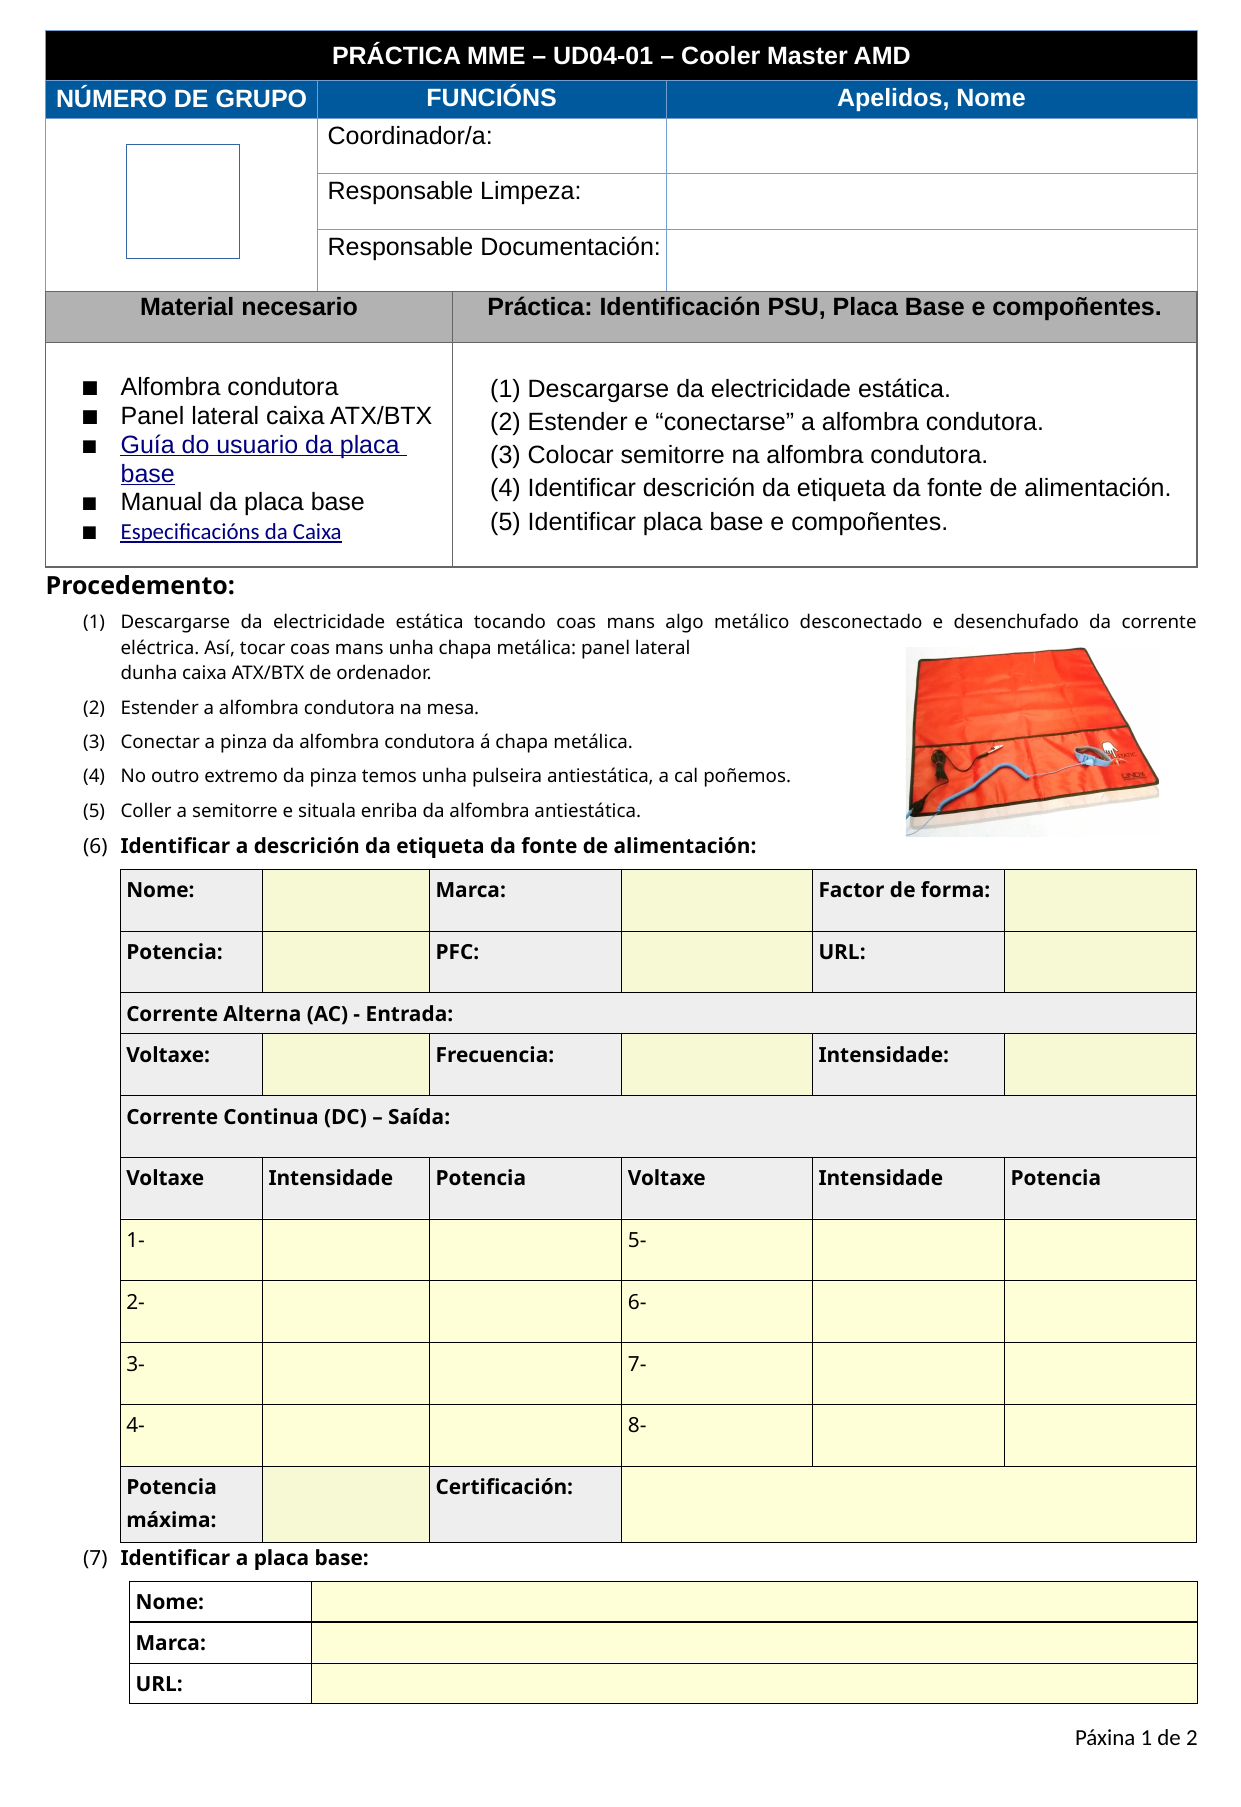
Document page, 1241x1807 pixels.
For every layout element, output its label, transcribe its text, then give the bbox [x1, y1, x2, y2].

table_cell [263, 1343, 429, 1404]
list Identificar a placa base: [83, 1543, 1197, 1572]
table_cell 7- [622, 1343, 812, 1404]
table_cell [430, 1405, 621, 1466]
table_cell PFC: [430, 932, 621, 992]
table_cell [430, 1220, 621, 1280]
table_cell Corrente Alterna (AC) - Entrada: [121, 993, 1196, 1033]
table_cell [667, 230, 1197, 291]
table_cell Apelidos, Nome [667, 81, 1197, 118]
table_cell 6- [622, 1281, 812, 1342]
table_cell Potencia [1005, 1158, 1196, 1218]
table_cell Intensidade [263, 1158, 429, 1218]
list [1160, 659, 1197, 685]
table_cell Marca: [130, 1623, 311, 1662]
table_header Nome: [121, 870, 262, 931]
list Coller a semitorre e situala enriba da alfombra antiestática. [83, 797, 905, 823]
table_cell Coordinador/a: [318, 119, 666, 173]
table_cell 4- [121, 1405, 262, 1466]
table_cell [1005, 1405, 1196, 1466]
table_cell [312, 1664, 1197, 1703]
table_cell Alfombra condutora Panel lateral caixa ATX/BTX Guía do usuario da placa base Manual da placa base Especificacións da Caixa [46, 343, 452, 566]
table_cell [667, 174, 1197, 229]
table_cell 3- [121, 1343, 262, 1404]
table_cell Potencia máxima: [121, 1467, 262, 1542]
table_cell Voltaxe [622, 1158, 812, 1218]
table_cell [622, 1467, 1196, 1542]
table_cell Voltaxe [121, 1158, 262, 1218]
list Descargarse da electricidade estática tocando coas mans algo metálico desconectado e desenchufado da corrente eléctrica. Así, tocar coas mans unha chapa metálica: panel lateral [83, 608, 1197, 659]
table_cell [813, 1343, 1004, 1404]
table_cell [263, 1281, 429, 1342]
table_cell Potencia: [121, 932, 262, 992]
table_cell [1005, 1281, 1196, 1342]
table_cell [1005, 932, 1196, 992]
table_header [622, 870, 812, 931]
table_cell [263, 1034, 429, 1095]
table_cell FUNCIÓNS [318, 81, 666, 118]
table_cell [46, 119, 317, 291]
table_header [312, 1582, 1197, 1621]
list [1160, 694, 1197, 719]
list No outro extremo da pinza temos unha pulseira antiestática, a cal poñemos. [83, 763, 905, 788]
table_cell Certificación: [430, 1467, 621, 1542]
table_cell Responsable Documentación: [318, 230, 666, 291]
table_cell Intensidade: [813, 1034, 1004, 1095]
table_header [1005, 870, 1196, 931]
table_cell [667, 119, 1197, 173]
list Conectar a pinza da alfombra condutora á chapa metálica. [83, 728, 905, 754]
table_header PRÁCTICA MME – UD04-01 – Cooler Master AMD [46, 31, 1197, 80]
table_cell Corrente Continua (DC) – Saída: [121, 1096, 1196, 1157]
table_cell [813, 1220, 1004, 1280]
table_cell Responsable Limpeza: [318, 174, 666, 229]
table_cell URL: [130, 1664, 311, 1703]
table_header Práctica: Identificación PSU, Placa Base e compoñentes. [453, 292, 1196, 342]
table_header Material necesario [46, 292, 452, 342]
table_cell NÚMERO DE GRUPO [46, 81, 317, 118]
table_cell 1- [121, 1220, 262, 1280]
table_header [263, 870, 429, 931]
list Estender a alfombra condutora na mesa. [83, 694, 905, 719]
table_cell [263, 1220, 429, 1280]
table_cell Frecuencia: [430, 1034, 621, 1095]
table_cell URL: [813, 932, 1004, 992]
table_cell [312, 1623, 1197, 1662]
table_cell Intensidade [813, 1158, 1004, 1218]
table_cell [813, 1281, 1004, 1342]
table_cell [622, 932, 812, 992]
table_header Nome: [130, 1582, 311, 1621]
table_cell Descargarse da electricidade estática. Estender e “conectarse” a alfombra condutora. Colocar semitorre na alfombra condutora. Identificar descrición da etiqueta da fonte de alimentación. Identificar placa base e compoñentes. [453, 343, 1196, 566]
table_cell [263, 1405, 429, 1466]
table_cell 8- [622, 1405, 812, 1466]
table_header Factor de forma: [813, 870, 1004, 931]
list dunha caixa ATX/BTX de ordenador. [83, 659, 905, 685]
table_cell [1005, 1220, 1196, 1280]
picture [905, 647, 1160, 837]
list Identificar a descrición da etiqueta da fonte de alimentación: [83, 831, 1197, 860]
text Procedemento: [45, 568, 1197, 602]
table_header Marca: [430, 870, 621, 931]
table_cell Voltaxe: [121, 1034, 262, 1095]
table_cell [1005, 1343, 1196, 1404]
table_cell [263, 932, 429, 992]
table_cell [813, 1405, 1004, 1466]
table_cell [263, 1467, 429, 1542]
table_cell [430, 1281, 621, 1342]
table_cell [1005, 1034, 1196, 1095]
table_cell [622, 1034, 812, 1095]
table_cell 2- [121, 1281, 262, 1342]
table_cell [430, 1343, 621, 1404]
table_cell 5- [622, 1220, 812, 1280]
table_cell Potencia [430, 1158, 621, 1218]
